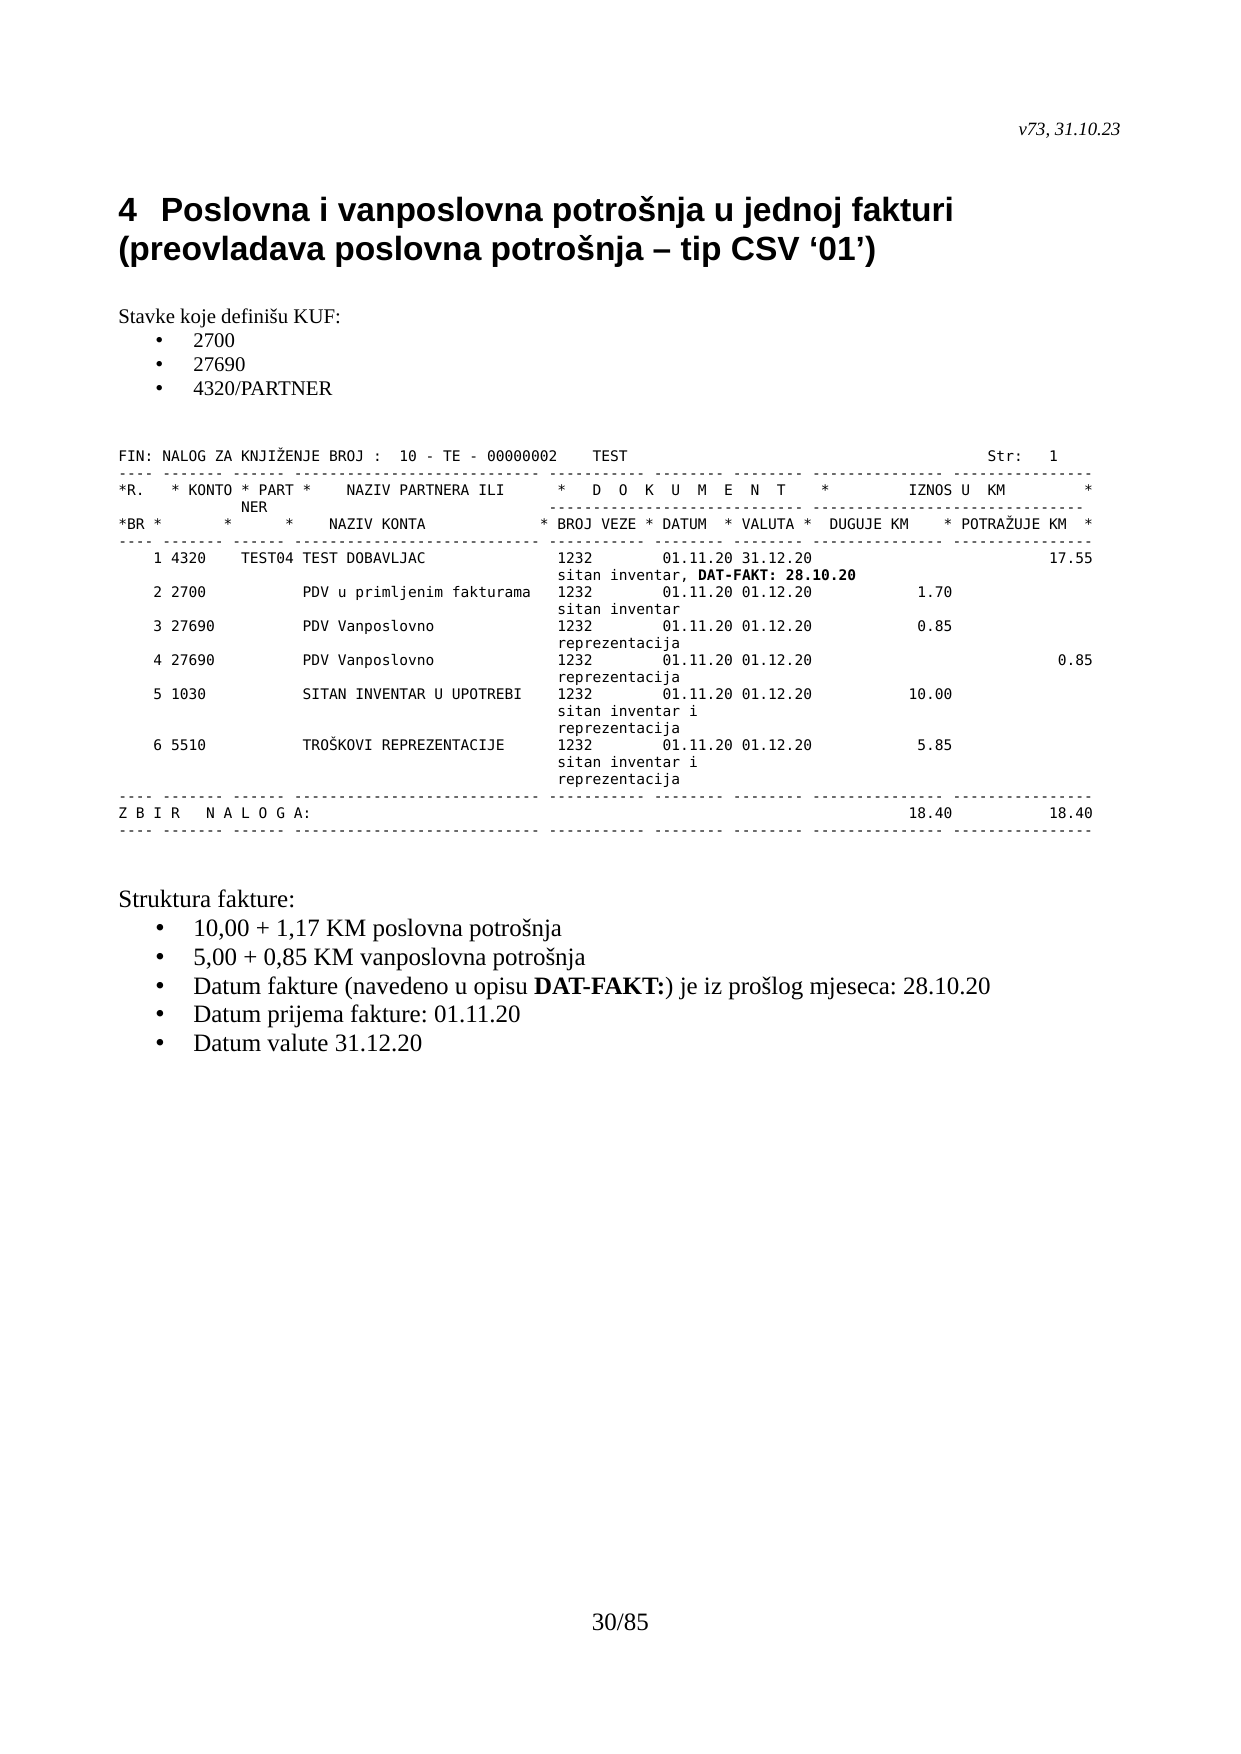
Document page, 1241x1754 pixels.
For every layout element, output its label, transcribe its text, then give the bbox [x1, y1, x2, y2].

text *BR * * * NAZIV KONTA * BROJ VEZE * DATUM * VALUTA * DUGUJE KM * POTRAŽUJE KM * [118, 516, 1122, 533]
list Datum prijema fakture: 01.11.20 [156, 999, 1122, 1028]
text 1 4320 TEST04 TEST DOBAVLJAC 1232 01.11.20 31.12.20 17.55 [118, 550, 1122, 567]
text ---- ------- ------ ---------------------------- ----------- -------- -------- --------------- ---------------- [118, 822, 1122, 839]
text ---- ------- ------ ---------------------------- ----------- -------- -------- --------------- ---------------- [118, 533, 1122, 550]
subtitle Poslovna i vanposlovna potrošnja u jednoj fakturi (preovladava poslovna potrošnja – tip CSV ‘01’) [118, 190, 1122, 267]
text sitan inventar i [118, 754, 1122, 771]
text 6 5510 TROŠKOVI REPREZENTACIJE 1232 01.11.20 01.12.20 5.85 [118, 737, 1122, 754]
text 4 27690 PDV Vanposlovno 1232 01.11.20 01.12.20 0.85 [118, 652, 1122, 669]
text 5 1030 SITAN INVENTAR U UPOTREBI 1232 01.11.20 01.12.20 10.00 [118, 686, 1122, 703]
list 5,00 + 0,85 KM vanposlovna potrošnja [156, 942, 1122, 971]
list Datum fakture (navedeno u opisu DAT-FAKT:) je iz prošlog mjeseca: 28.10.20 [156, 971, 1122, 999]
text reprezentacija [118, 720, 1122, 737]
text Struktura fakture: [118, 884, 1122, 913]
text NER ----------------------------- ------------------------------- [118, 499, 1122, 516]
text 3 27690 PDV Vanposlovno 1232 01.11.20 01.12.20 0.85 [118, 618, 1122, 635]
list 2700 [156, 328, 1122, 352]
text sitan inventar [118, 601, 1122, 618]
text Z B I R N A L O G A: 18.40 18.40 [118, 805, 1122, 822]
list 10,00 + 1,17 KM poslovna potrošnja [156, 913, 1122, 942]
list Datum valute 31.12.20 [156, 1028, 1122, 1057]
text 2 2700 PDV u primljenim fakturama 1232 01.11.20 01.12.20 1.70 [118, 584, 1122, 601]
text ---- ------- ------ ---------------------------- ----------- -------- -------- --------------- ---------------- [118, 788, 1122, 805]
text reprezentacija [118, 669, 1122, 686]
text FIN: NALOG ZA KNJIŽENJE BROJ : 10 - TE - 00000002 TEST Str: 1 [118, 448, 1122, 465]
text Stavke koje definišu KUF: [118, 304, 1122, 328]
text *R. * KONTO * PART * NAZIV PARTNERA ILI * D O K U M E N T * IZNOS U KM * [118, 482, 1122, 499]
text reprezentacija [118, 635, 1122, 652]
text sitan inventar i [118, 703, 1122, 720]
list 4320/PARTNER [156, 376, 1122, 400]
text ---- ------- ------ ---------------------------- ----------- -------- -------- --------------- ---------------- [118, 465, 1122, 482]
text reprezentacija [118, 771, 1122, 788]
text sitan inventar, DAT-FAKT: 28.10.20 [118, 567, 1122, 584]
list 27690 [156, 352, 1122, 376]
